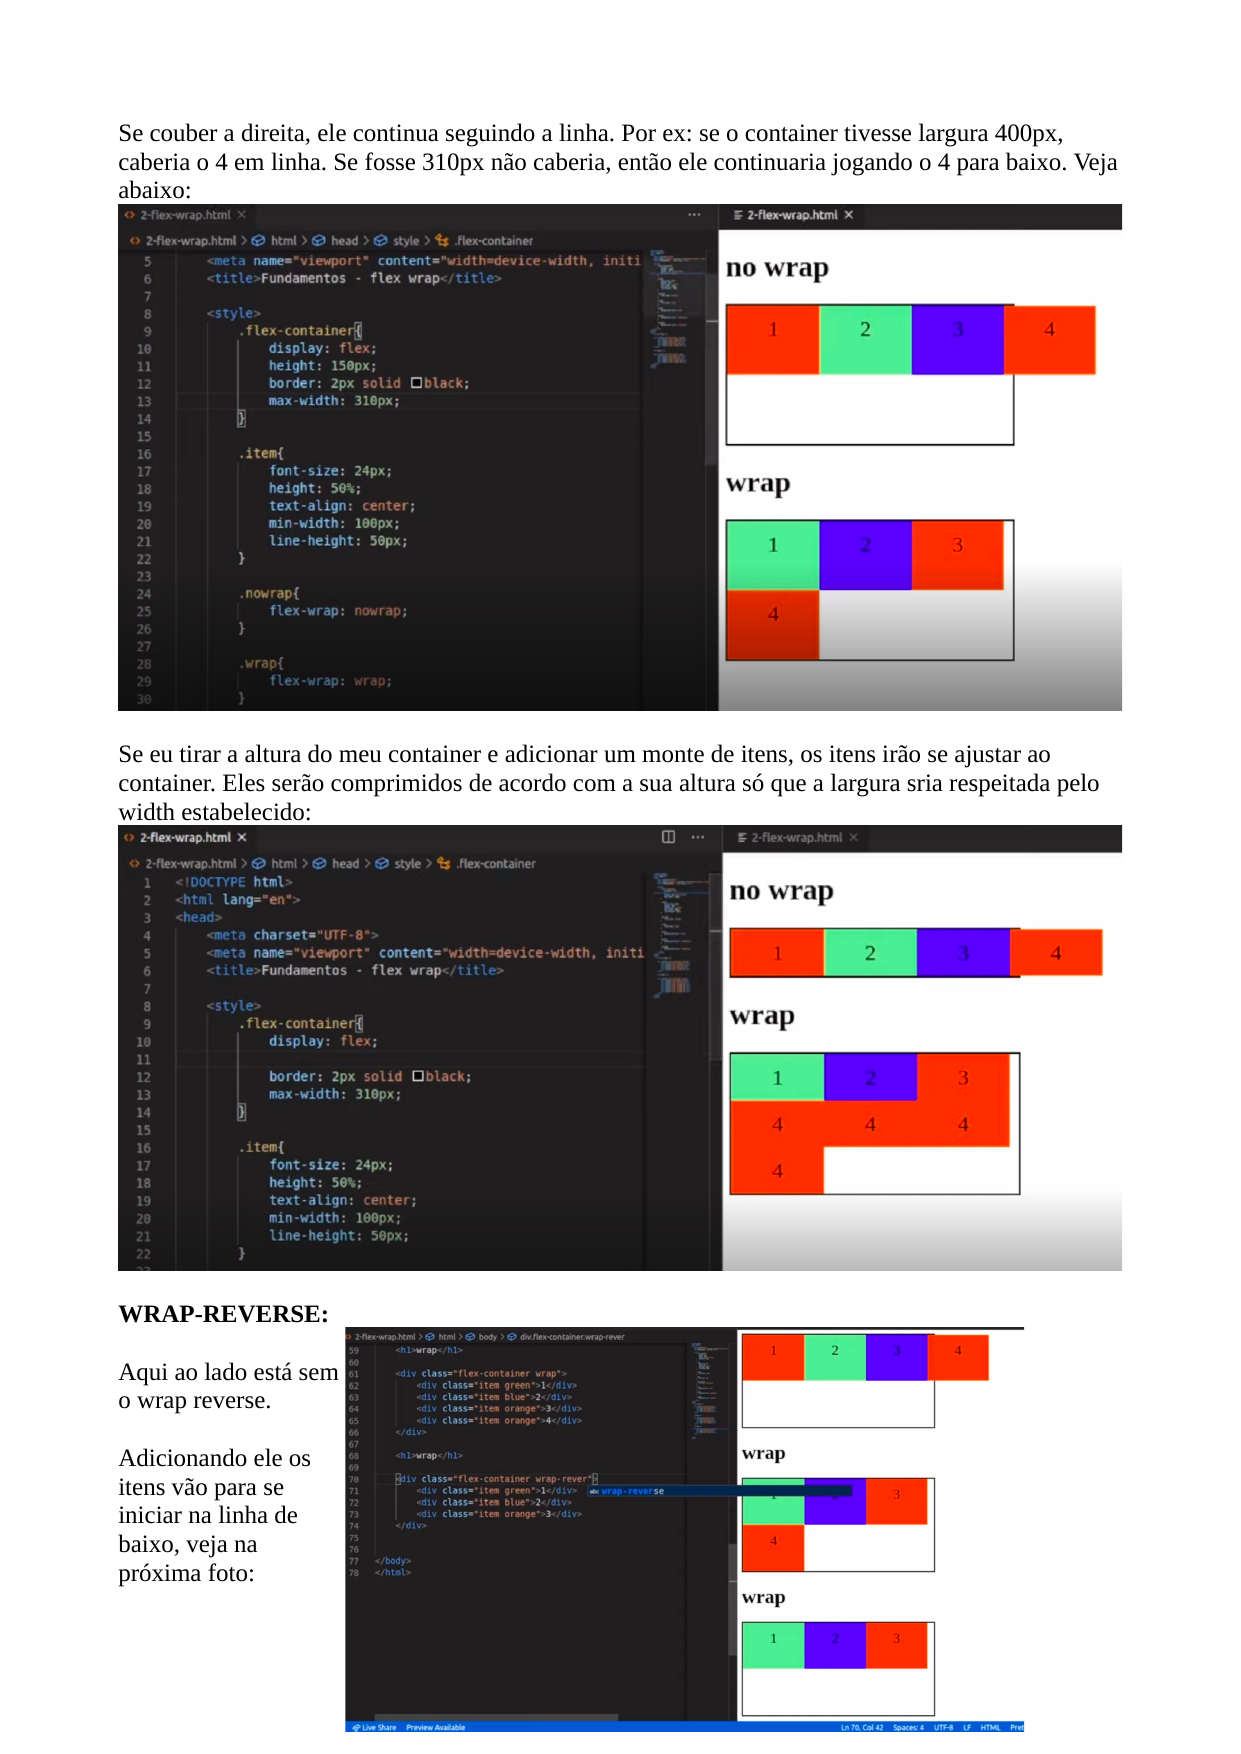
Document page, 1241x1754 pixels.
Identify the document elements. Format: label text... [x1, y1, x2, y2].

picture [118, 204, 1123, 711]
text Aqui ao lado está sem o wrap reverse. [118, 1357, 345, 1414]
text Se couber a direita, ele continua seguindo a linha. Por ex: se o container tivesse largura 400px, caberia o 4 em linha. Se fosse 310px não caberia, então ele continuaria jogando o 4 para baixo. Veja abaixo: [118, 118, 1122, 204]
text Adicionando ele os itens vão para se iniciar na linha de baixo, veja na próxima foto: [118, 1443, 345, 1587]
picture [118, 825, 1123, 1271]
text Se eu tirar a altura do meu container e adicionar um monte de itens, os itens irão se ajustar ao container. Eles serão comprimidos de acordo com a sua altura só que a largura sria respeitada pelo width estabelecido: [118, 739, 1122, 825]
text [1025, 1443, 1122, 1587]
picture [345, 1327, 1025, 1732]
text WRAP-REVERSE: [118, 1299, 1122, 1328]
text [1025, 1357, 1122, 1414]
